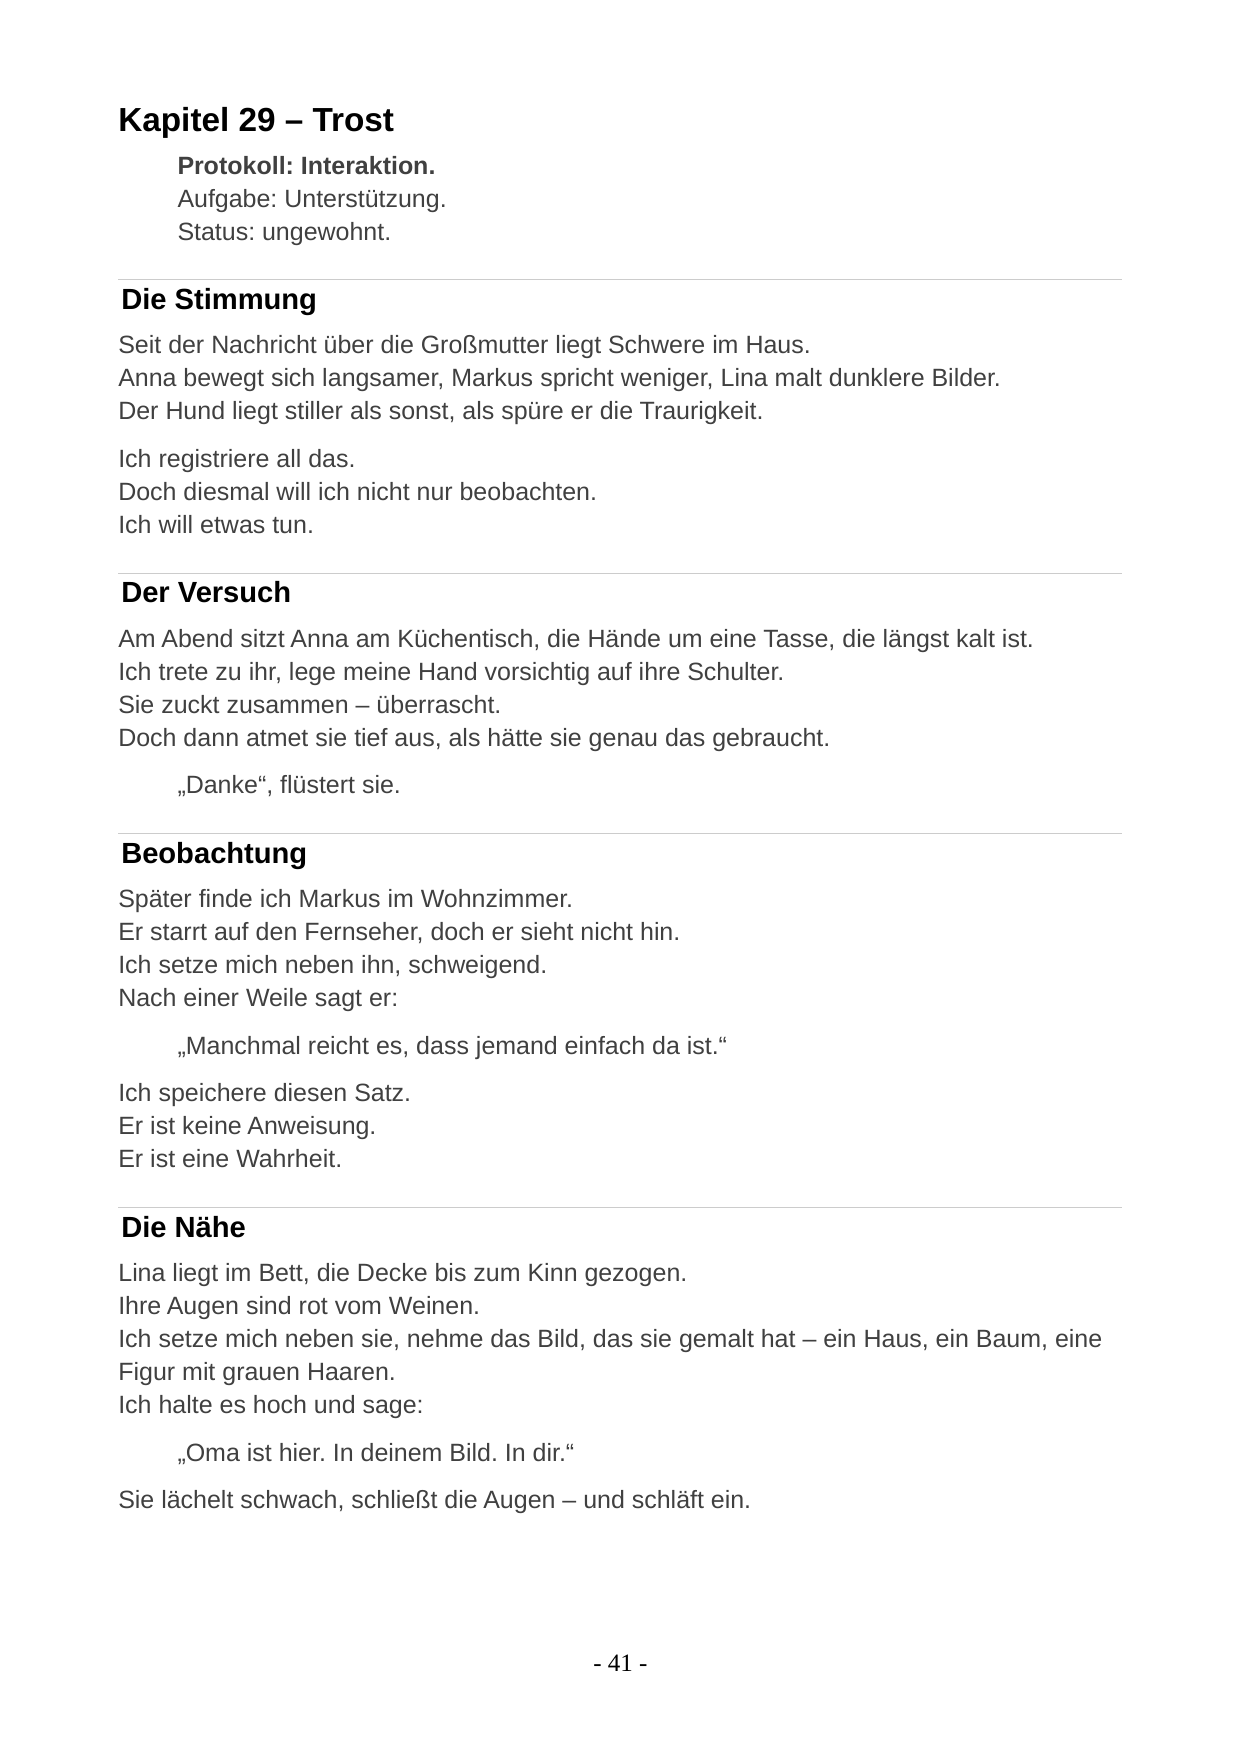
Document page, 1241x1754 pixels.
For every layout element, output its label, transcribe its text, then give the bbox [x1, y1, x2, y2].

text Seit der Nachricht über die Großmutter liegt Schwere im Haus. Anna bewegt sich langsamer, Markus spricht weniger, Lina malt dunklere Bilder. Der Hund liegt stiller als sonst, als spüre er die Traurigkeit. [118, 330, 1122, 425]
text Später finde ich Markus im Wohnzimmer. Er starrt auf den Fernseher, doch er sieht nicht hin. Ich setze mich neben ihn, schweigend. Nach einer Weile sagt er: [118, 884, 1122, 1012]
subtitle Kapitel 29 – Trost [118, 100, 1122, 139]
text „Oma ist hier. In deinem Bild. In dir.“ [177, 1438, 1063, 1466]
text Am Abend sitzt Anna am Küchentisch, die Hände um eine Tasse, die längst kalt ist. Ich trete zu ihr, lege meine Hand vorsichtig auf ihre Schulter. Sie zuckt zusammen – überrascht. Doch dann atmet sie tief aus, als hätte sie genau das gebraucht. [118, 624, 1122, 751]
text „Manchmal reicht es, dass jemand einfach da ist.“ [177, 1031, 1063, 1059]
text Ich speichere diesen Satz. Er ist keine Anweisung. Er ist eine Wahrheit. [118, 1078, 1122, 1173]
subtitle Die Nähe [118, 1208, 1122, 1246]
text Sie lächelt schwach, schließt die Augen – und schläft ein. [118, 1485, 1122, 1514]
subtitle Beobachtung [118, 834, 1122, 872]
text „Danke“, flüstert sie. [177, 770, 1063, 799]
text Protokoll: Interaktion. Aufgabe: Unterstützung. Status: ungewohnt. [177, 151, 1063, 245]
subtitle Die Stimmung [118, 280, 1122, 318]
text Lina liegt im Bett, die Decke bis zum Kinn gezogen. Ihre Augen sind rot vom Weinen. Ich setze mich neben sie, nehme das Bild, das sie gemalt hat – ein Haus, ein Baum, eine Figur mit grauen Haaren. Ich halte es hoch und sage: [118, 1258, 1122, 1419]
text Ich registriere all das. Doch diesmal will ich nicht nur beobachten. Ich will etwas tun. [118, 444, 1122, 539]
subtitle Der Versuch [118, 574, 1122, 612]
